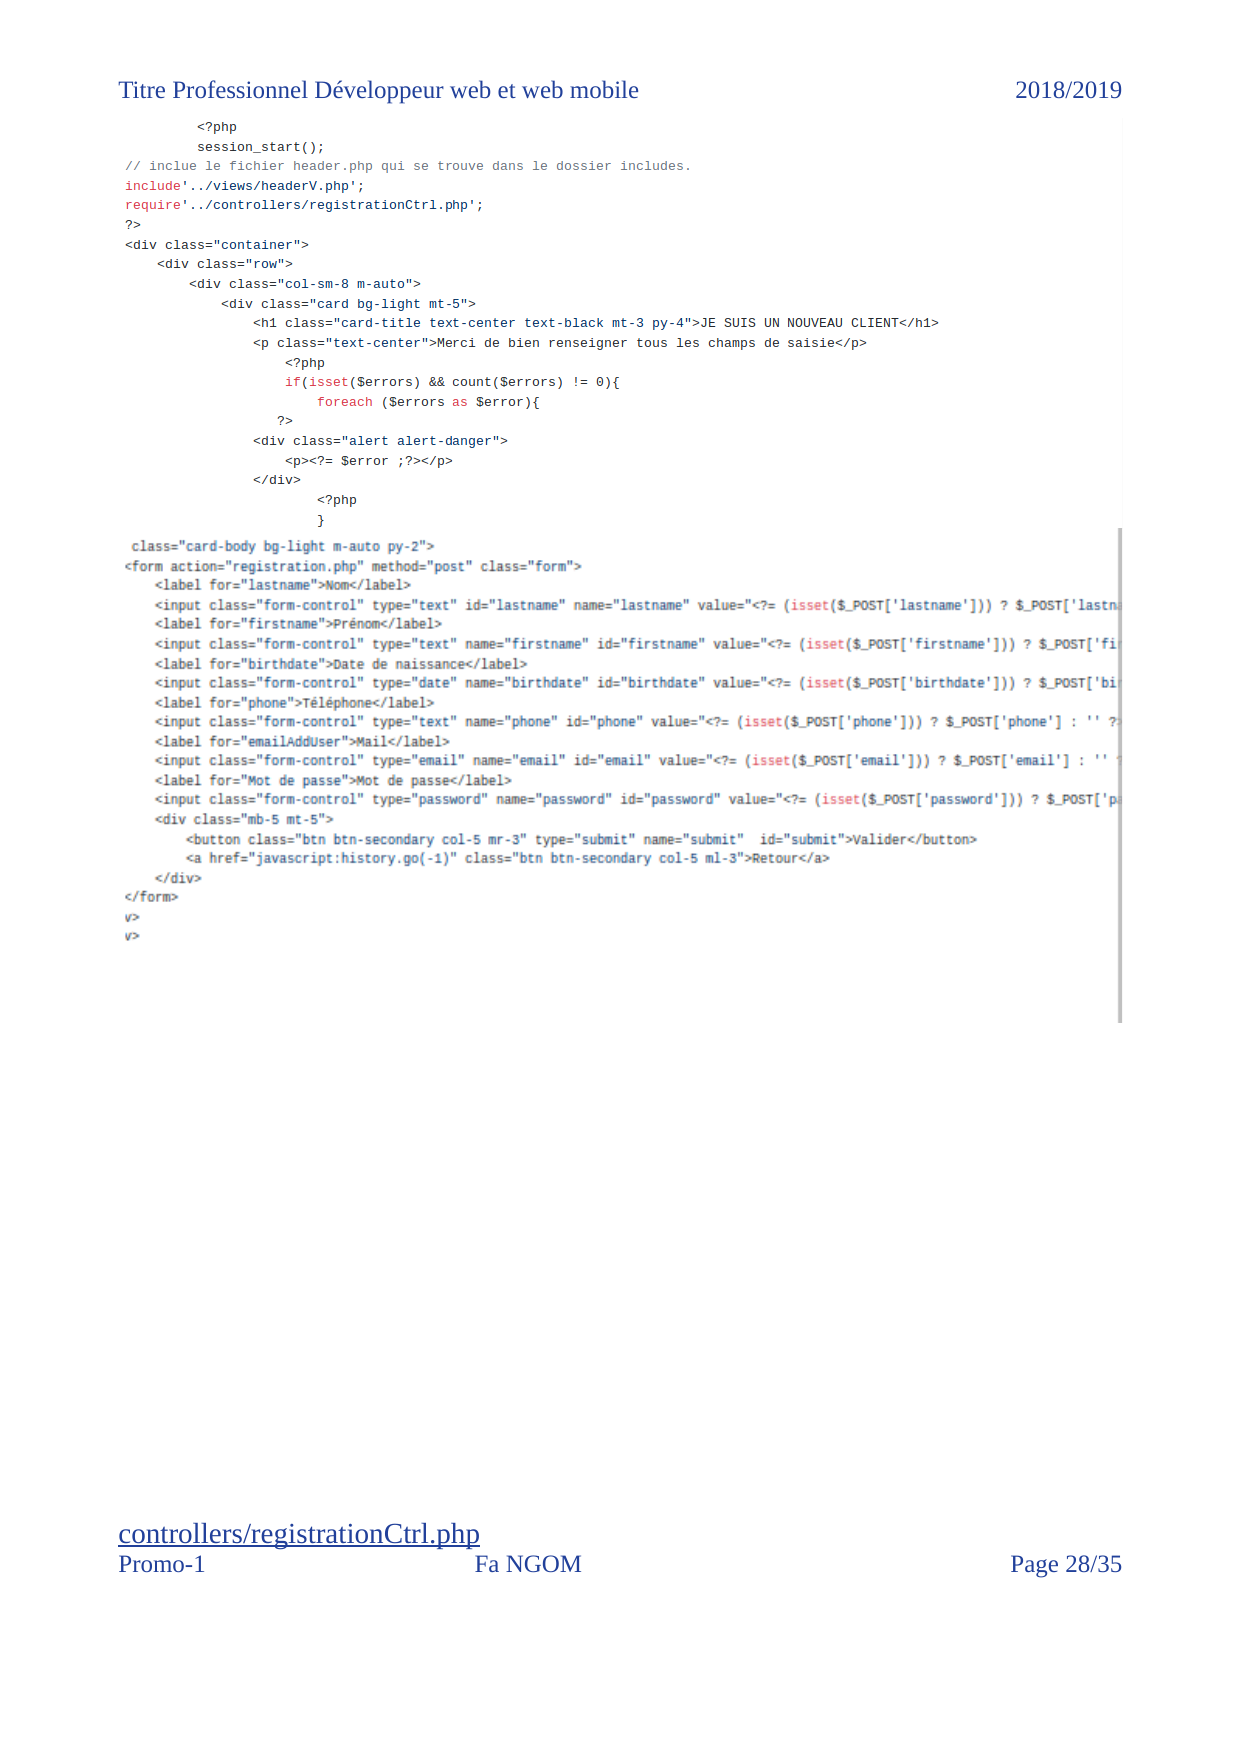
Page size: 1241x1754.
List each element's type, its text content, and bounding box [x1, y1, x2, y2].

text controllers/registrationCtrl.php [118, 1516, 1122, 1549]
picture [118, 118, 1123, 1023]
